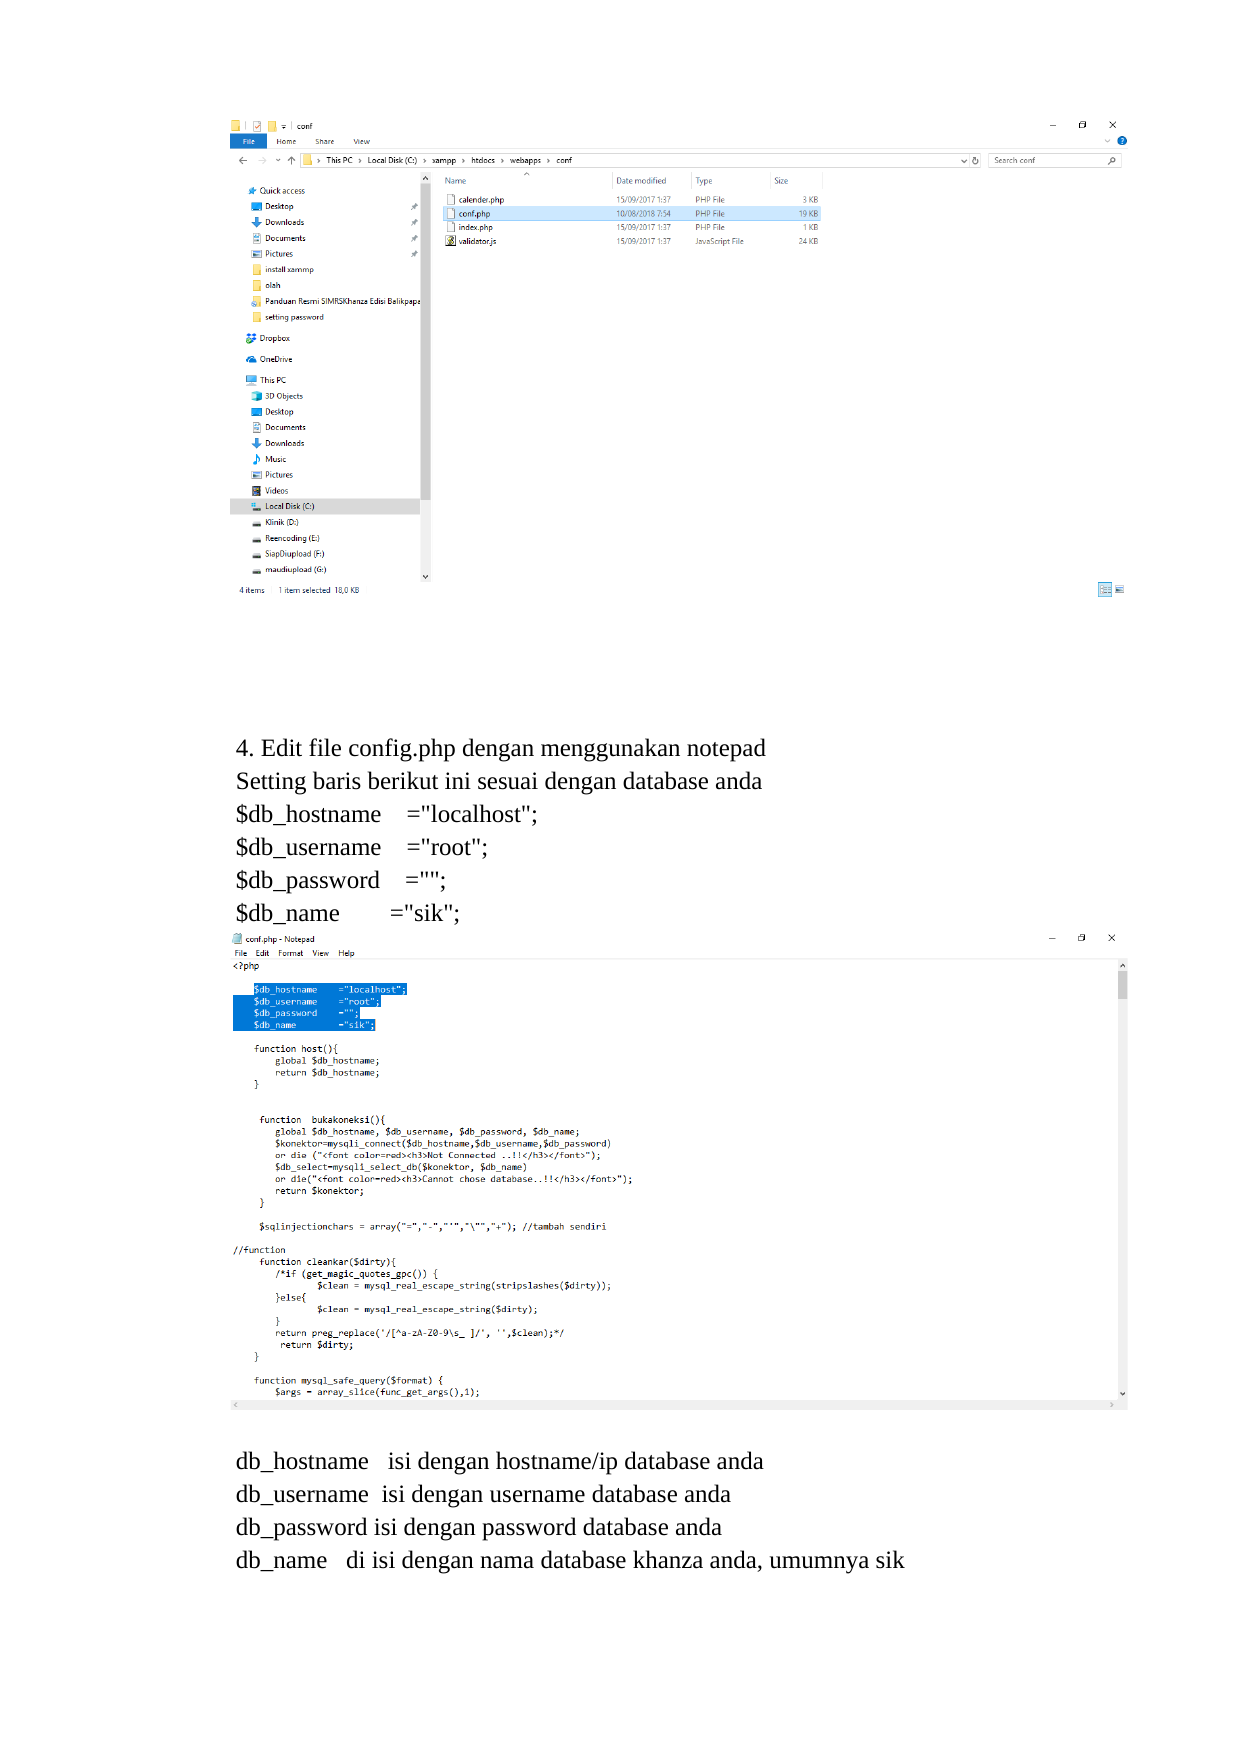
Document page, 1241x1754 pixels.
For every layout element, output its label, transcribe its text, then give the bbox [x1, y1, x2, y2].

text $db_hostname ="localhost"; [236, 799, 1122, 828]
text db_name di isi dengan nama database khanza anda, umumnya sik [236, 1546, 1122, 1574]
picture [230, 931, 1128, 1410]
text db_hostname isi dengan hostname/ip database anda [236, 1446, 1122, 1475]
text 4. Edit file config.php dengan menggunakan notepad [236, 733, 1122, 762]
text $db_username ="root"; [236, 832, 1122, 861]
text $db_password =""; [236, 865, 1122, 894]
text $db_name ="sik"; [236, 898, 1122, 927]
text db_password isi dengan password database anda [236, 1512, 1122, 1541]
text db_username isi dengan username database anda [236, 1479, 1122, 1508]
text Setting baris berikut ini sesuai dengan database anda [236, 766, 1122, 795]
picture [230, 118, 1128, 597]
